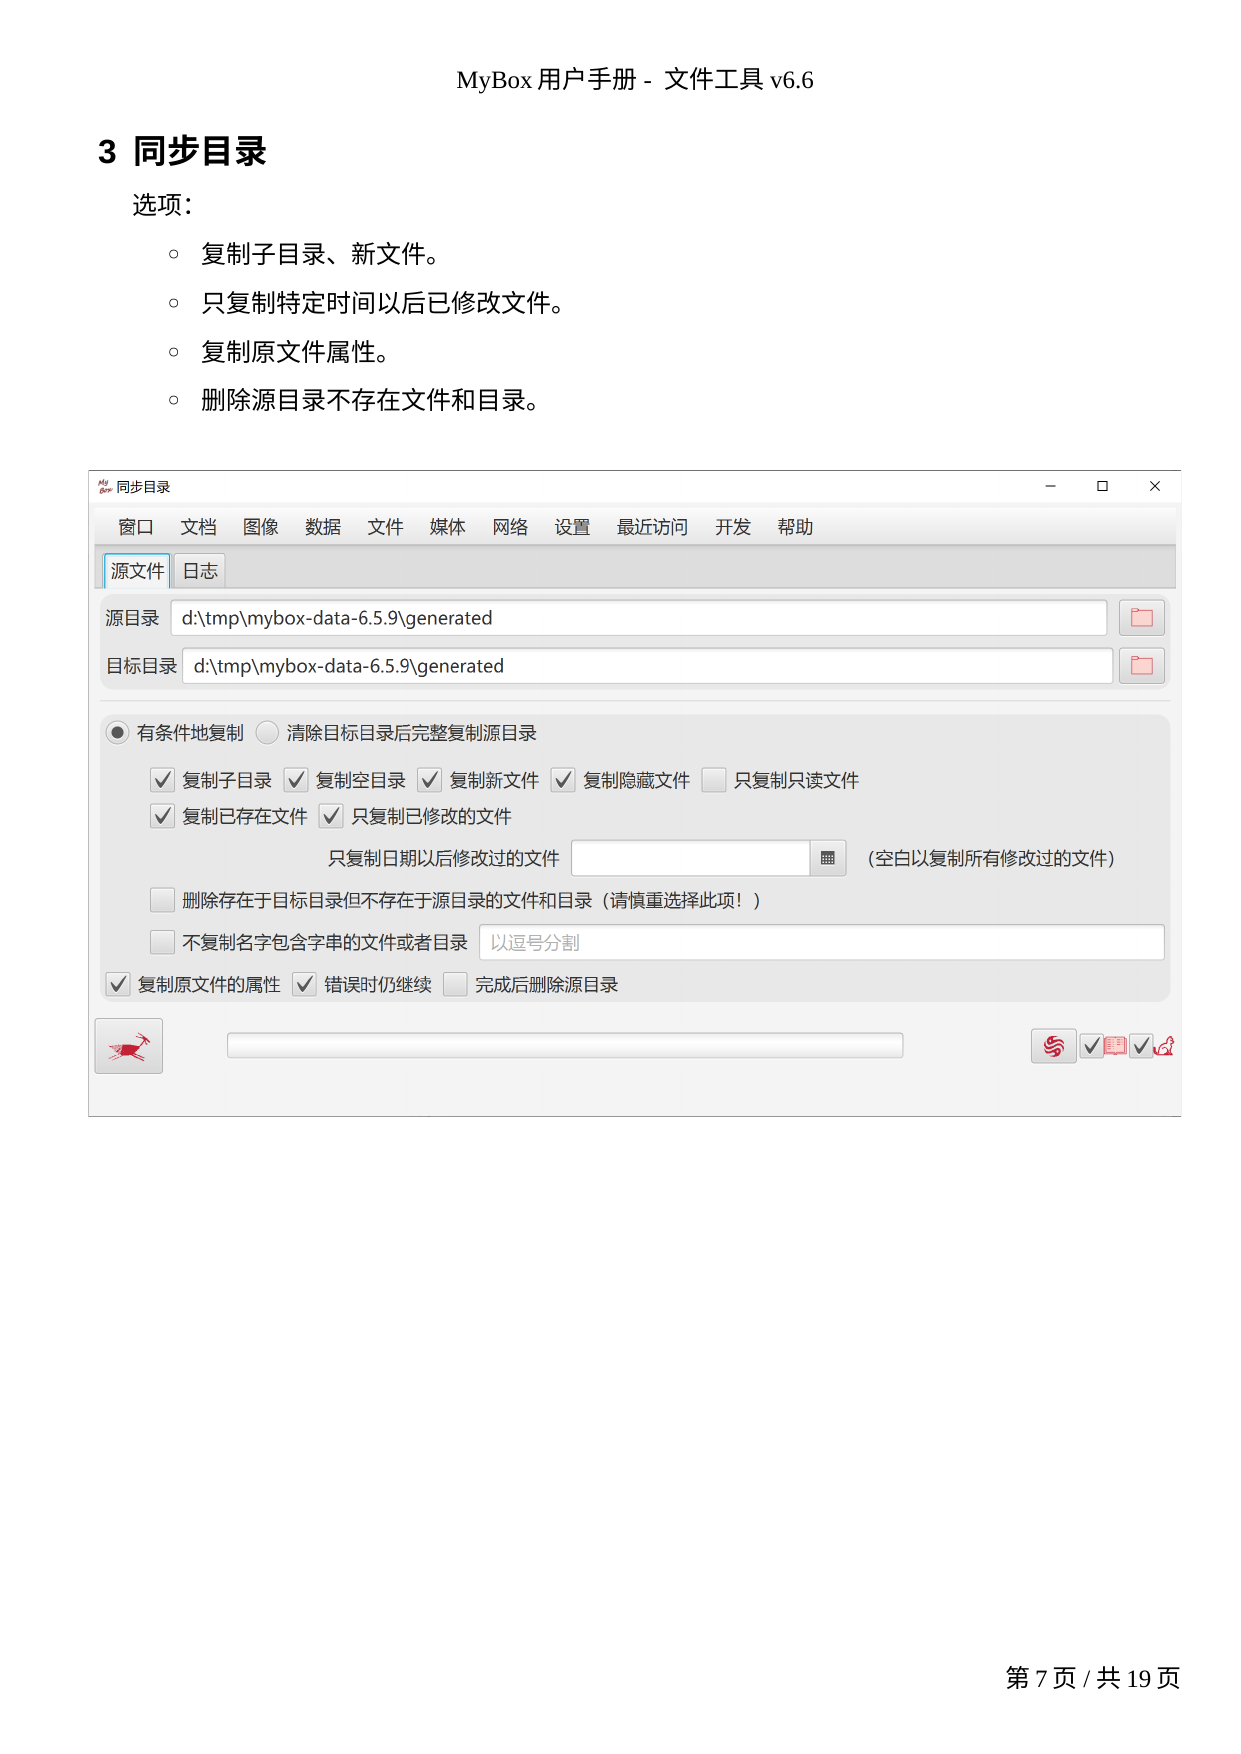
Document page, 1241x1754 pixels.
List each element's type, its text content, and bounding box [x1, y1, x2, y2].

list 删除源目录不存在文件和目录。 [163, 381, 1181, 417]
list 复制子目录、新文件。 [163, 234, 1181, 271]
subtitle 同步目录 [88, 125, 1181, 173]
list 只复制特定时间以后已修改文件。 [163, 283, 1181, 319]
picture [88, 470, 1182, 1117]
list 复制原文件属性。 [163, 332, 1181, 368]
text 选项： [88, 186, 1181, 222]
